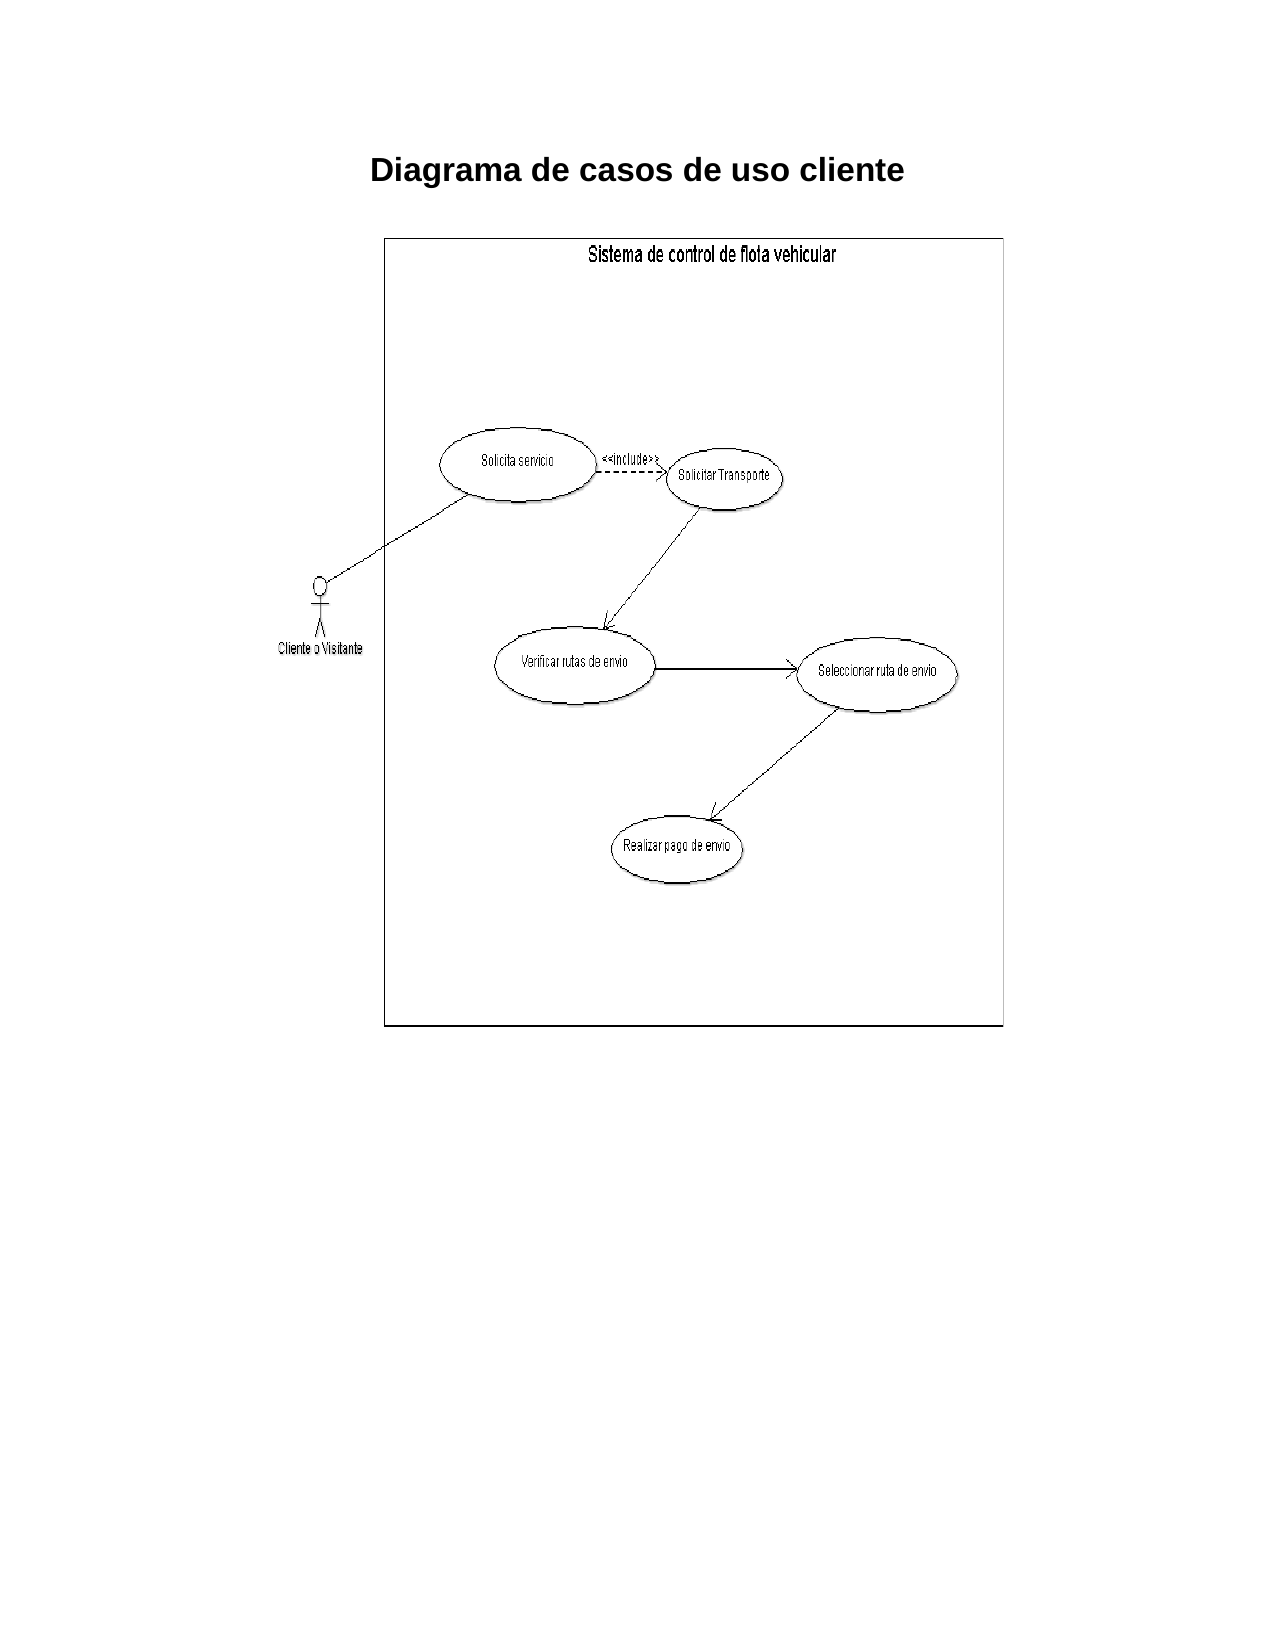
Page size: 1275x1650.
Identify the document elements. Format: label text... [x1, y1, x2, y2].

picture [150, 217, 1125, 1383]
text Diagrama de casos de uso cliente [150, 150, 1125, 188]
